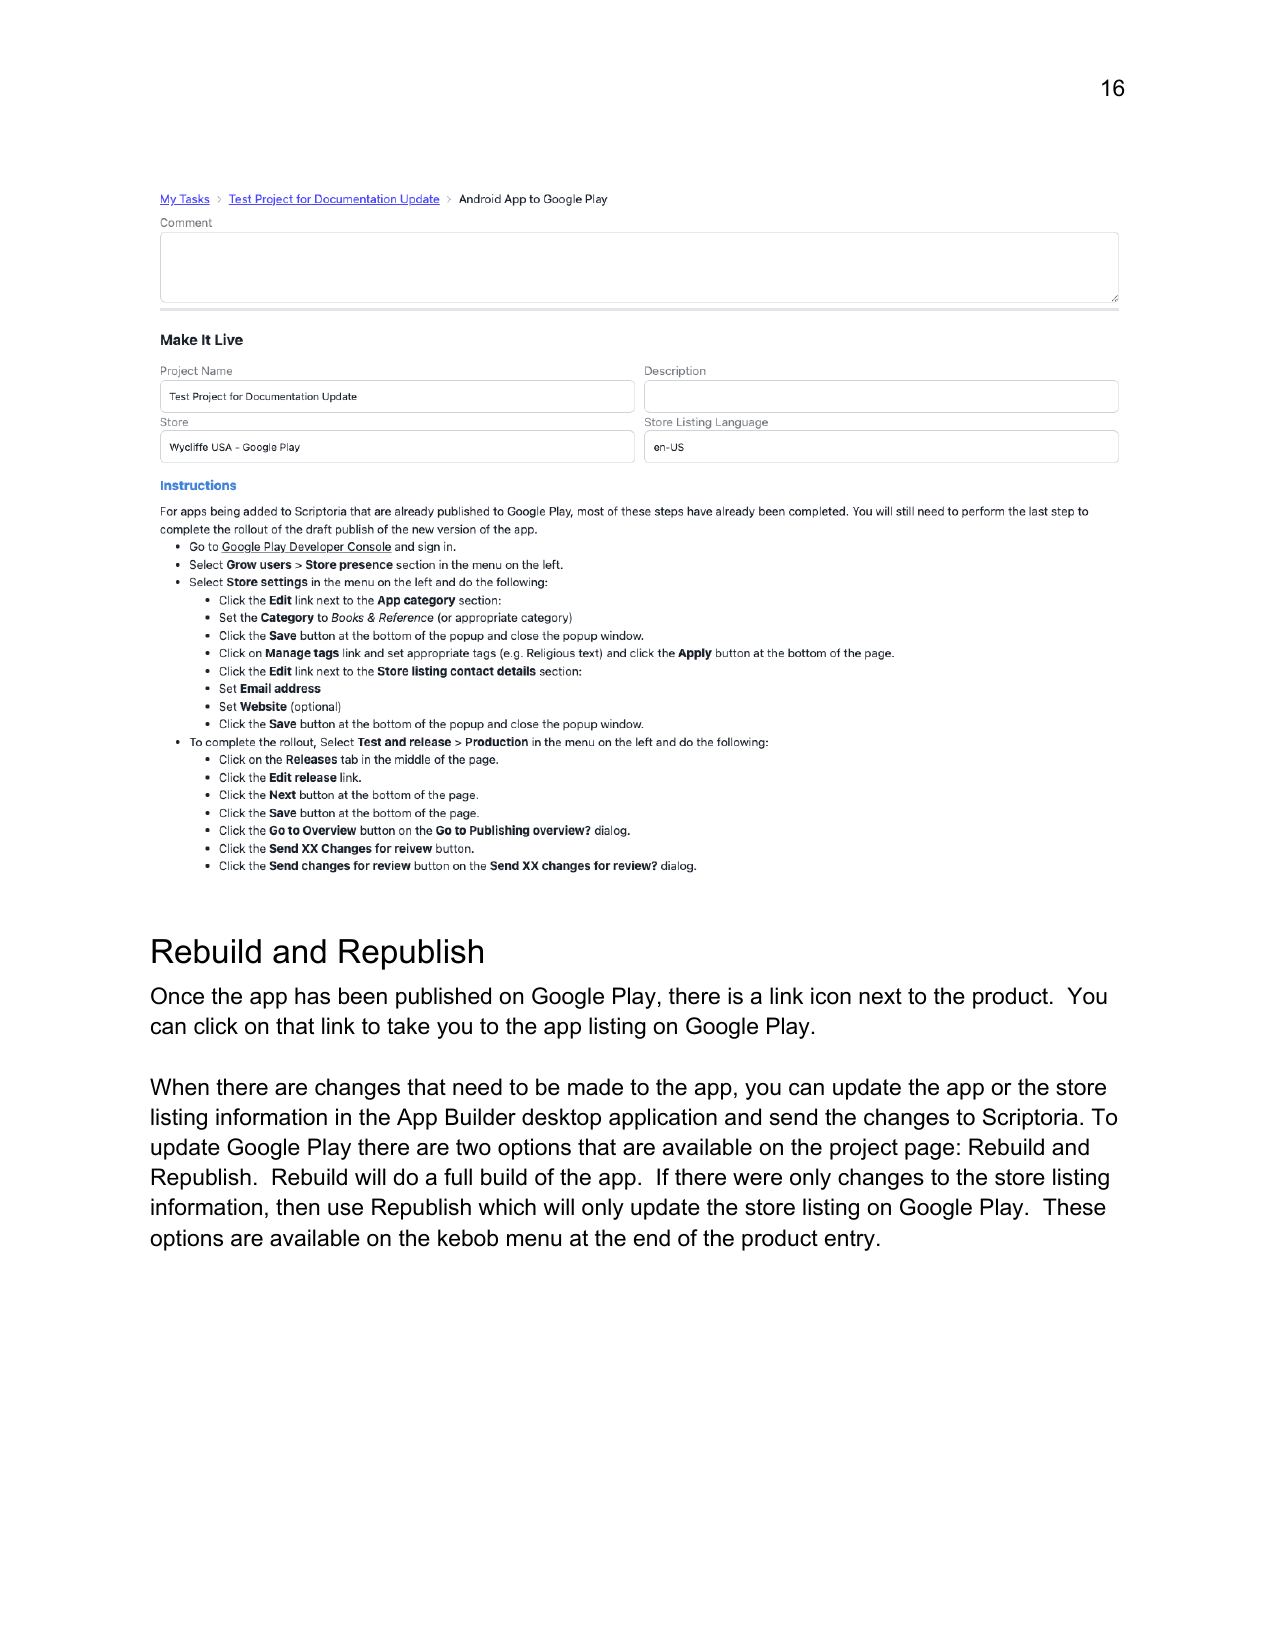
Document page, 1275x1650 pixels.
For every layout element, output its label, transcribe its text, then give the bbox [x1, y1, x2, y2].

picture [150, 180, 1125, 891]
text When there are changes that need to be made to the app, you can update the app or the store listing information in the App Builder desktop application and send the changes to Scriptoria. To update Google Play there are two options that are available on the project page: Rebuild and Republish. Rebuild will do a full build of the app. If there were only changes to the store listing information, then use Republish which will only update the store listing on Google Play. These options are available on the kebob menu at the end of the product entry. [150, 1073, 1125, 1251]
text Once the app has been published on Google Play, there is a link icon next to the product. You can click on that link to take you to the app listing on Google Play. [150, 983, 1125, 1039]
subtitle Rebuild and Republish [150, 932, 1125, 970]
